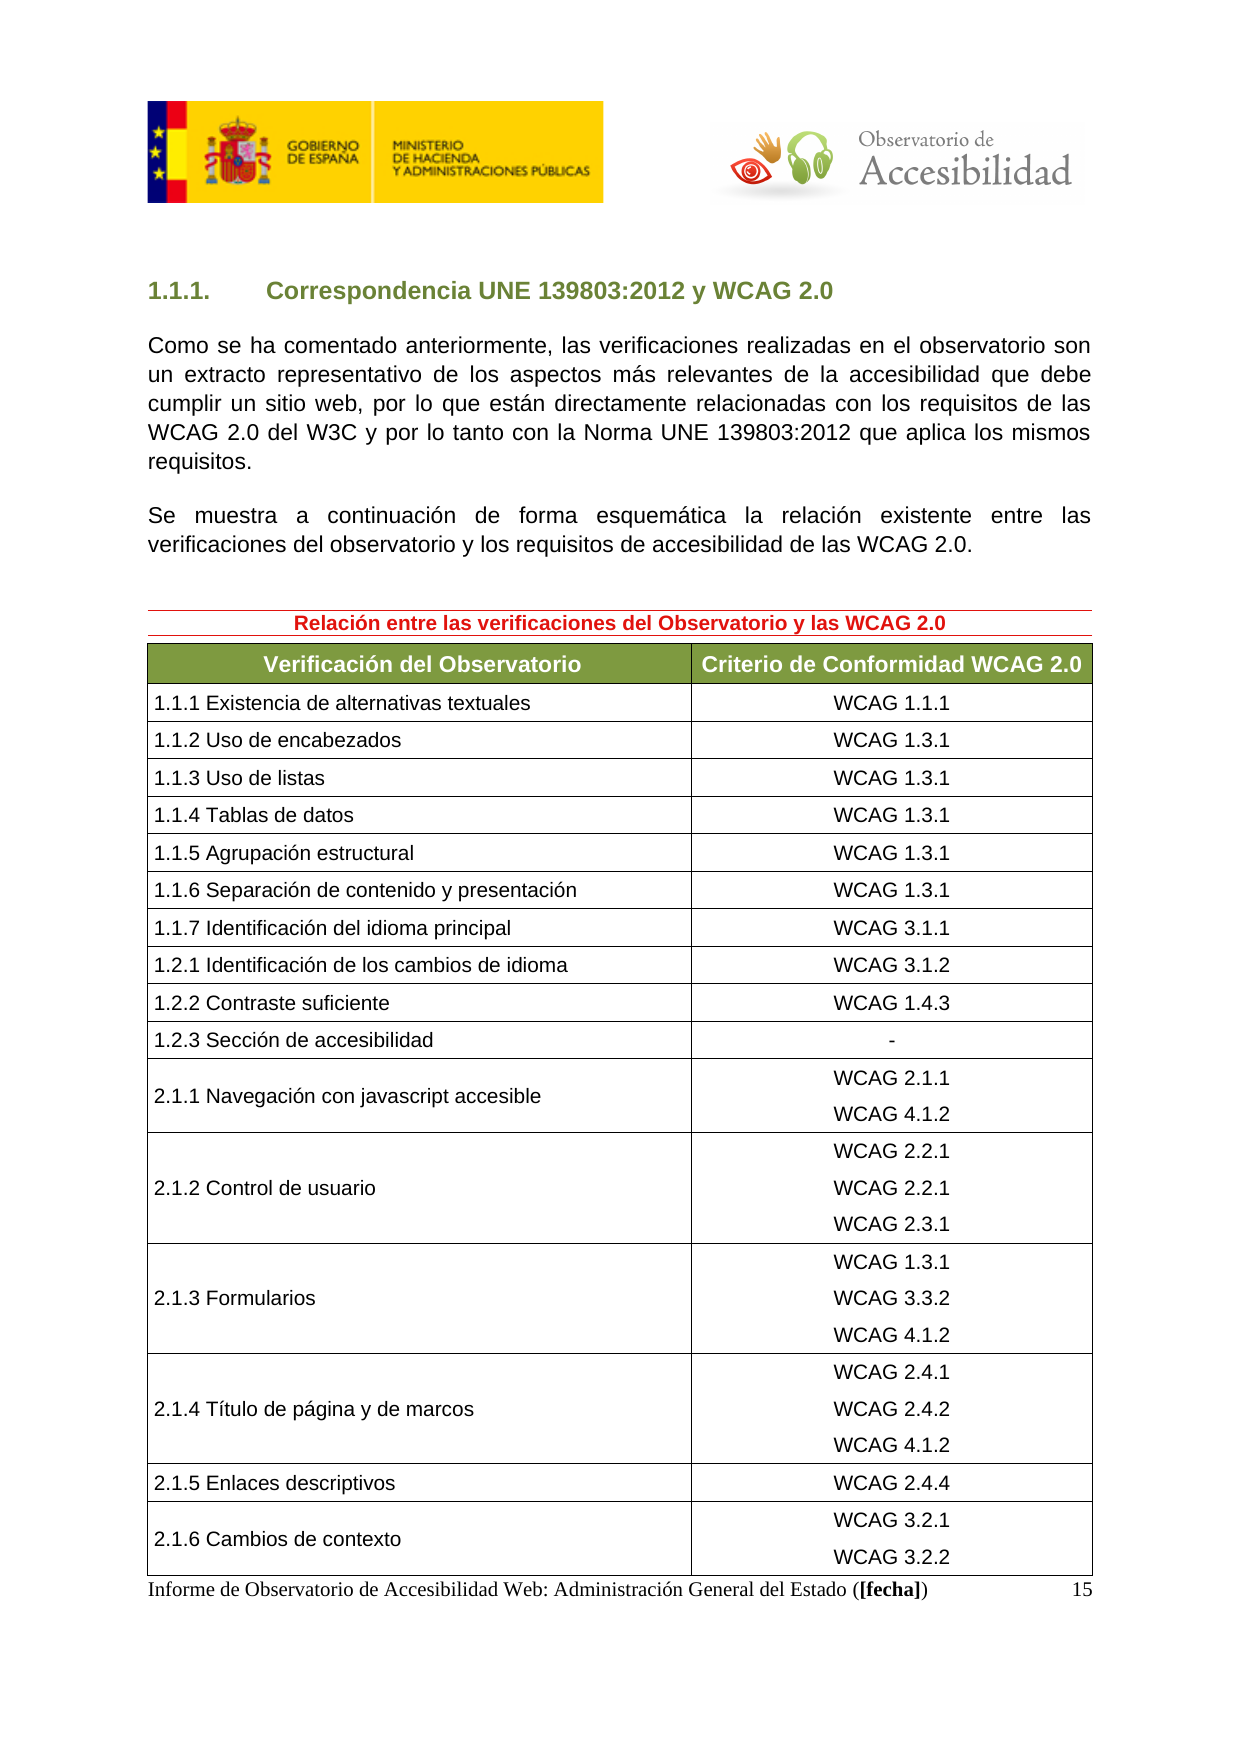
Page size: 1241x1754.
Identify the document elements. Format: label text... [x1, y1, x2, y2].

table_cell WCAG 2.2.1 WCAG 2.2.1 WCAG 2.3.1 [692, 1133, 1092, 1242]
table_cell WCAG 1.1.1 [692, 684, 1092, 721]
list Correspondencia UNE 139803:2012 y WCAG 2.0 [148, 276, 1092, 304]
table_cell 2.1.1 Navegación con javascript accesible [148, 1059, 691, 1132]
table_cell 1.1.1 Existencia de alternativas textuales [148, 684, 691, 721]
table_cell 1.1.2 Uso de encabezados [148, 722, 691, 758]
picture [710, 122, 1086, 205]
table_cell - [692, 1022, 1092, 1058]
table_cell WCAG 2.4.4 [692, 1464, 1092, 1501]
table_cell 2.1.3 Formularios [148, 1244, 691, 1353]
text Se muestra a continuación de forma esquemática la relación existente entre las verificaciones del observatorio y los requisitos de accesibilidad de las WCAG 2.0. [148, 502, 1092, 557]
table_cell WCAG 1.3.1 [692, 872, 1092, 908]
table_cell 1.1.6 Separación de contenido y presentación [148, 872, 691, 908]
table_cell WCAG 3.1.2 [692, 947, 1092, 983]
table_cell WCAG 1.3.1 [692, 722, 1092, 758]
table_cell WCAG 3.2.1 WCAG 3.2.2 [692, 1502, 1092, 1575]
text Relación entre las verificaciones del Observatorio y las WCAG 2.0 [148, 611, 1092, 635]
table_cell 1.2.2 Contraste suficiente [148, 984, 691, 1021]
table_cell WCAG 2.1.1 WCAG 4.1.2 [692, 1059, 1092, 1132]
table_cell 1.1.5 Agrupación estructural [148, 834, 691, 871]
picture [147, 101, 604, 203]
table_cell WCAG 1.3.1 [692, 797, 1092, 833]
table_cell 1.2.3 Sección de accesibilidad [148, 1022, 691, 1058]
table_cell 2.1.2 Control de usuario [148, 1133, 691, 1242]
table_header Verificación del Observatorio [148, 644, 691, 683]
table_cell 1.2.1 Identificación de los cambios de idioma [148, 947, 691, 983]
table_cell 2.1.4 Título de página y de marcos [148, 1354, 691, 1463]
table_cell WCAG 2.4.1 WCAG 2.4.2 WCAG 4.1.2 [692, 1354, 1092, 1463]
table_cell WCAG 3.1.1 [692, 909, 1092, 946]
table_header Criterio de Conformidad WCAG 2.0 [692, 644, 1092, 683]
table_cell 1.1.7 Identificación del idioma principal [148, 909, 691, 946]
table_cell WCAG 1.3.1 [692, 834, 1092, 871]
table_cell 2.1.5 Enlaces descriptivos [148, 1464, 691, 1501]
table_cell WCAG 1.4.3 [692, 984, 1092, 1021]
table_cell WCAG 1.3.1 WCAG 3.3.2 WCAG 4.1.2 [692, 1244, 1092, 1353]
table_cell 2.1.6 Cambios de contexto [148, 1502, 691, 1575]
table_cell 1.1.3 Uso de listas [148, 759, 691, 796]
table_cell 1.1.4 Tablas de datos [148, 797, 691, 833]
text Como se ha comentado anteriormente, las verificaciones realizadas en el observatorio son un extracto representativo de los aspectos más relevantes de la accesibilidad que debe cumplir un sitio web, por lo que están directamente relacionadas con los requisitos de las WCAG 2.0 del W3C y por lo tanto con la Norma UNE 139803:2012 que aplica los mismos requisitos. [148, 332, 1092, 474]
table_cell WCAG 1.3.1 [692, 759, 1092, 796]
